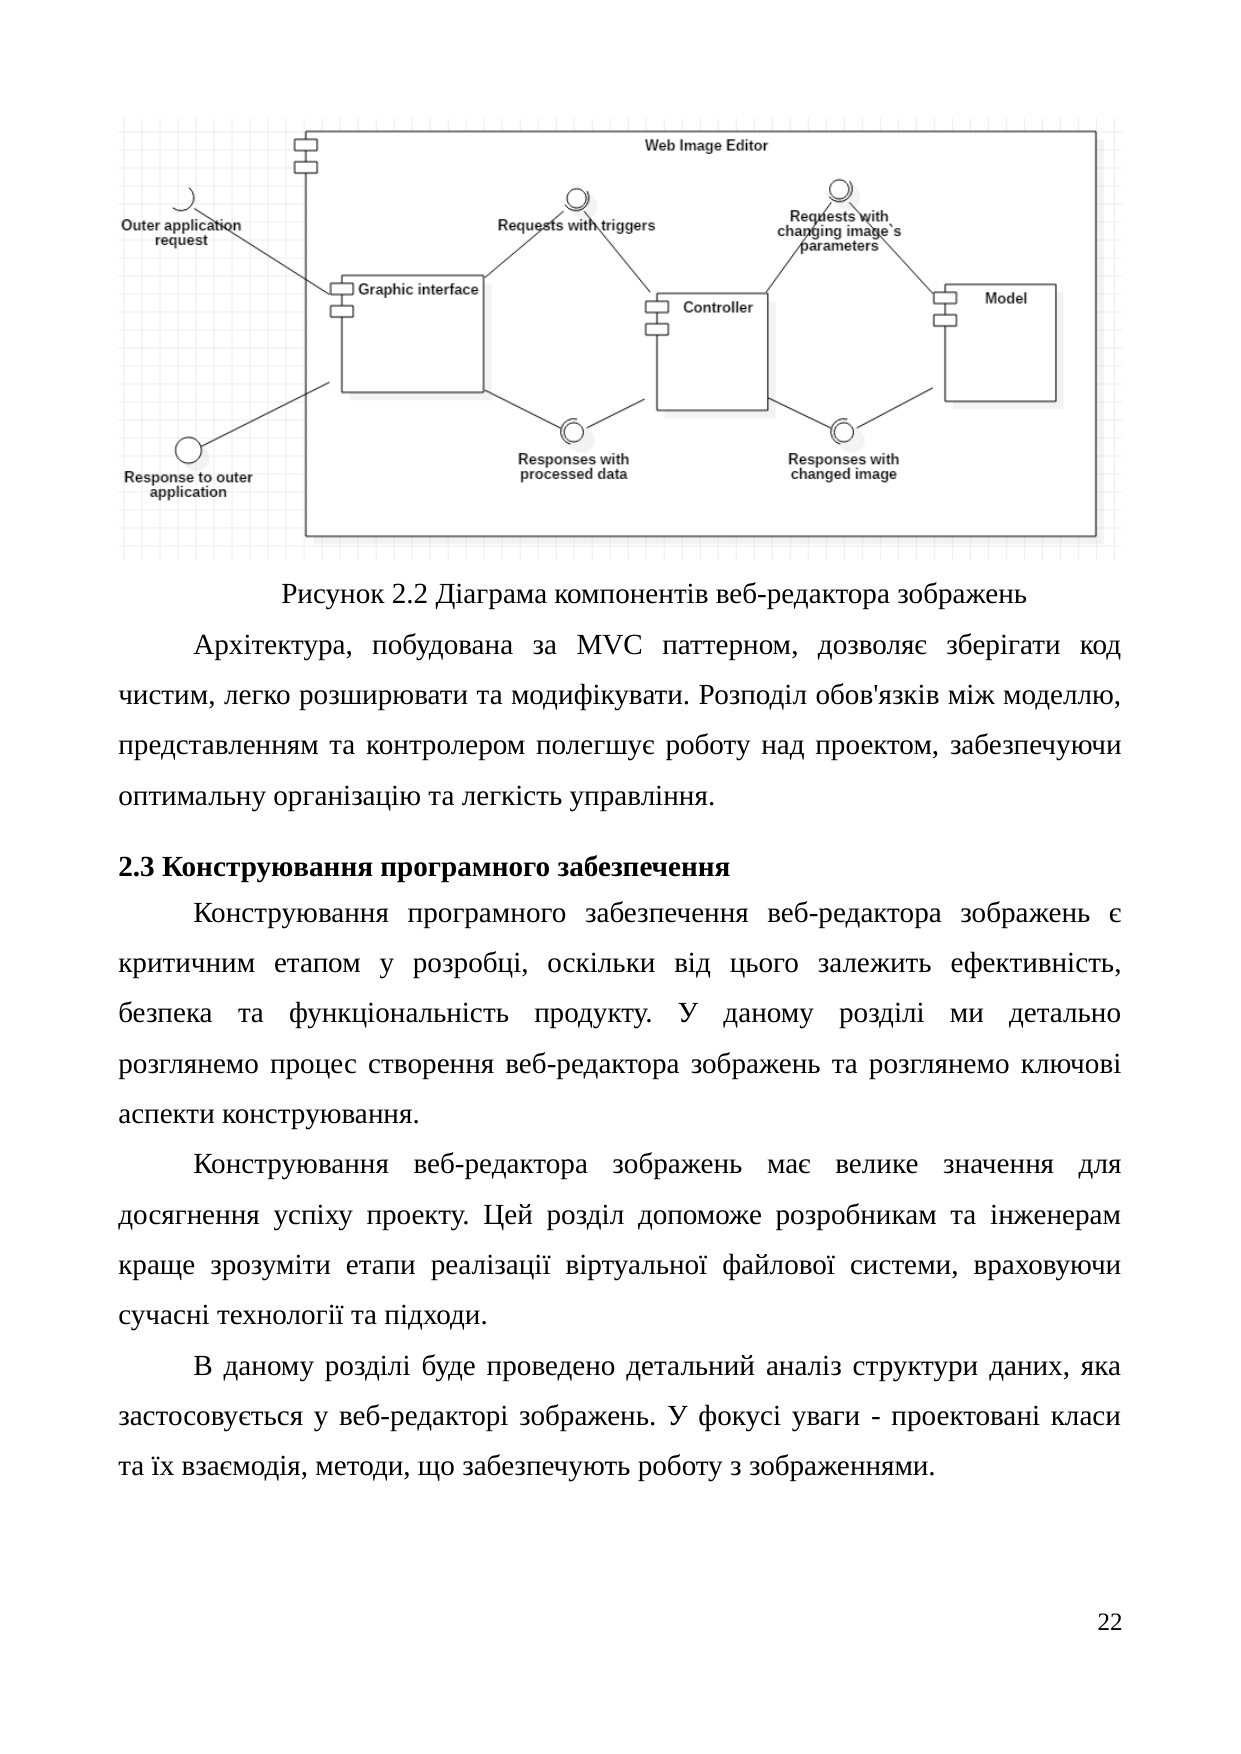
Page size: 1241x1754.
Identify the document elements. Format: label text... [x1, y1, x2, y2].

text Рисунок 2.2 Діаграма компонентів веб-редактора зображень [118, 560, 1122, 610]
text Конструювання веб-редактора зображень має велике значення для досягнення успіху проекту. Цей розділ допоможе розробникам та інженерам краще зрозуміти етапи реалізації віртуальної файлової системи, враховуючи сучасні технології та підходи. [118, 1147, 1122, 1331]
subtitle 2.3 Конструювання програмного забезпечення [118, 849, 1122, 882]
text Архітектура, побудована за MVC паттерном, дозволяє зберігати код чистим, легко розширювати та модифікувати. Розподіл обов'язків між моделлю, представленням та контролером полегшує роботу над проектом, забезпечуючи оптимальну організацію та легкість управління. [118, 627, 1122, 811]
picture [118, 118, 1123, 560]
text Конструювання програмного забезпечення веб-редактора зображень є критичним етапом у розробці, оскільки від цього залежить ефективність, безпека та функціональність продукту. У даному розділі ми детально розглянемо процес створення веб-редактора зображень та розглянемо ключові аспекти конструювання. [118, 895, 1122, 1130]
text В даному розділі буде проведено детальний аналіз структури даних, яка застосовується у веб-редакторі зображень. У фокусі уваги - проектовані класи та їх взаємодія, методи, що забезпечують роботу з зображеннями. [118, 1348, 1122, 1482]
